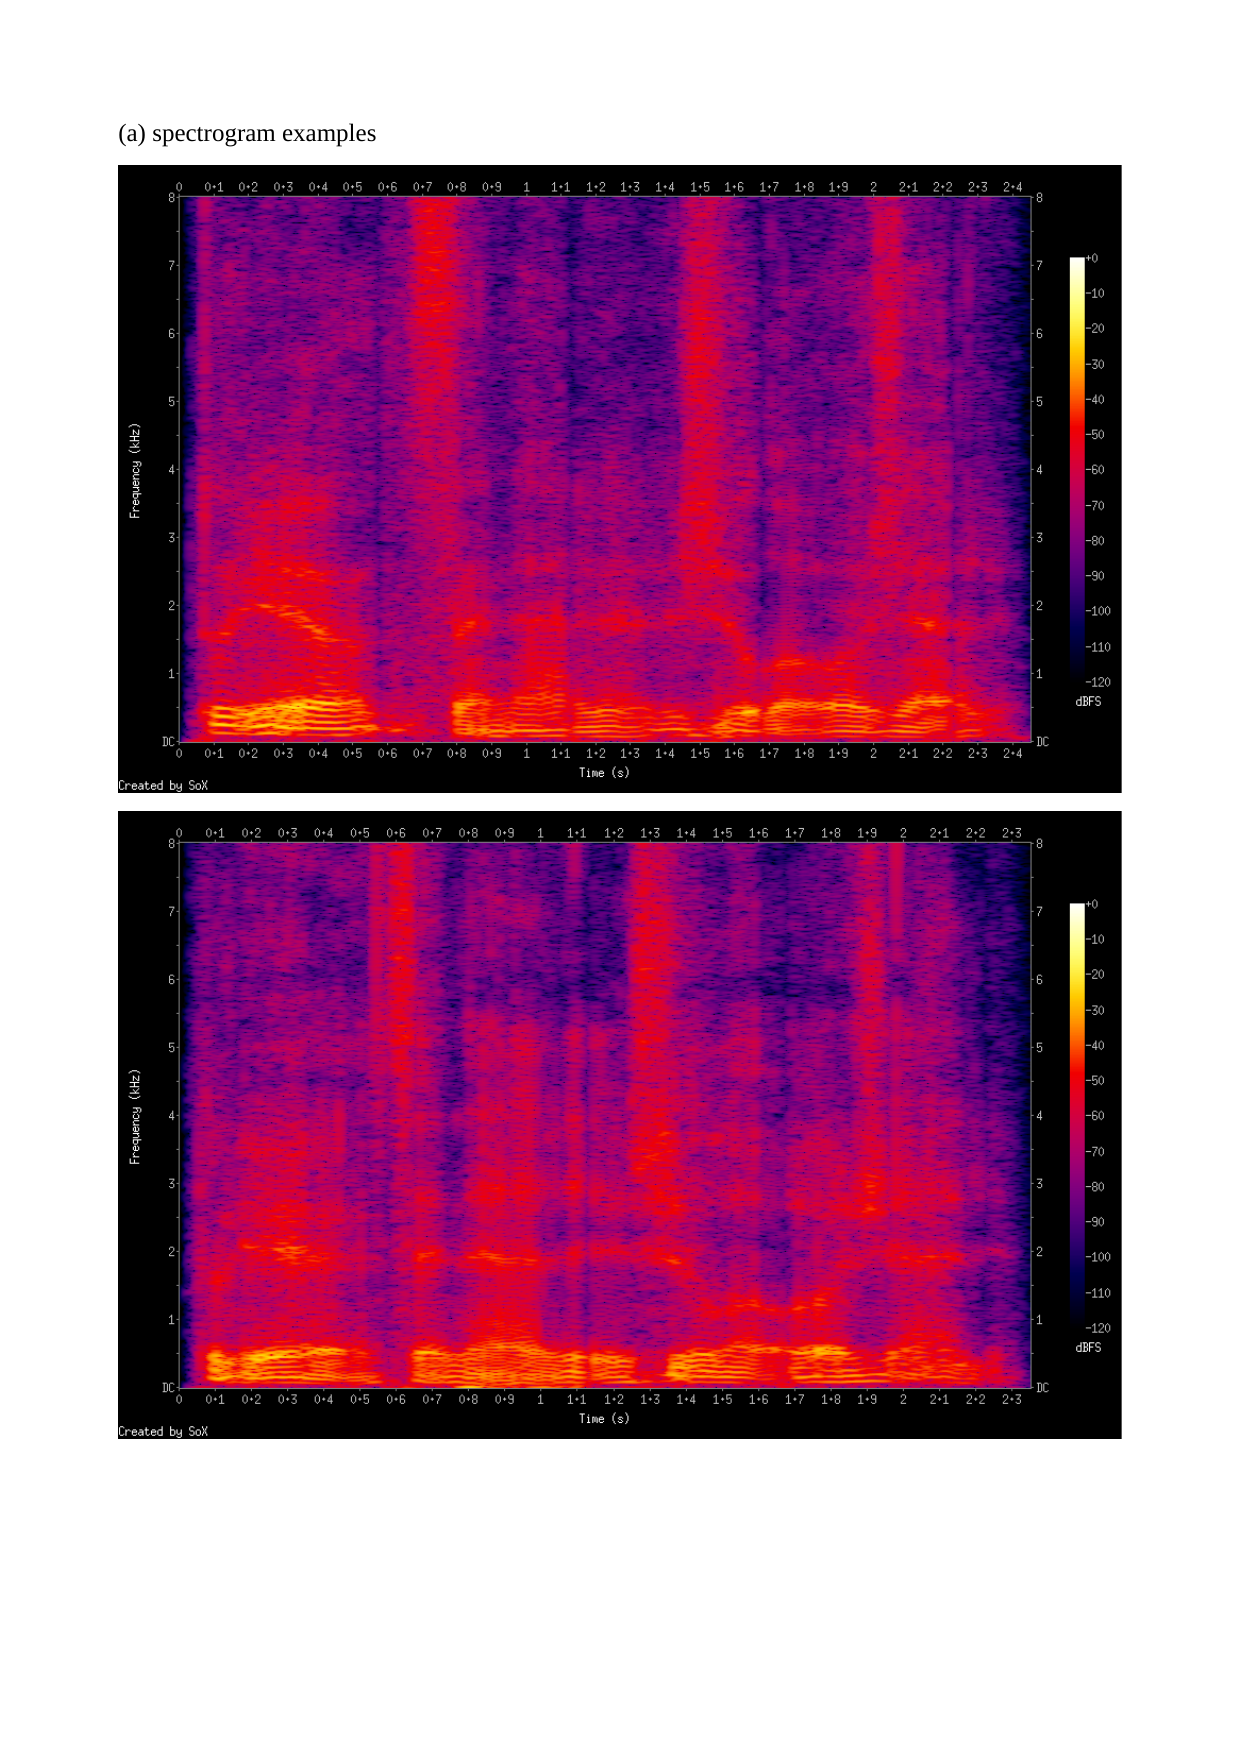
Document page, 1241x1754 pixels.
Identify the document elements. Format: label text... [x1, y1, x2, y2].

picture [118, 811, 1122, 1439]
text (a) spectrogram examples [118, 118, 1122, 147]
picture [118, 165, 1122, 793]
